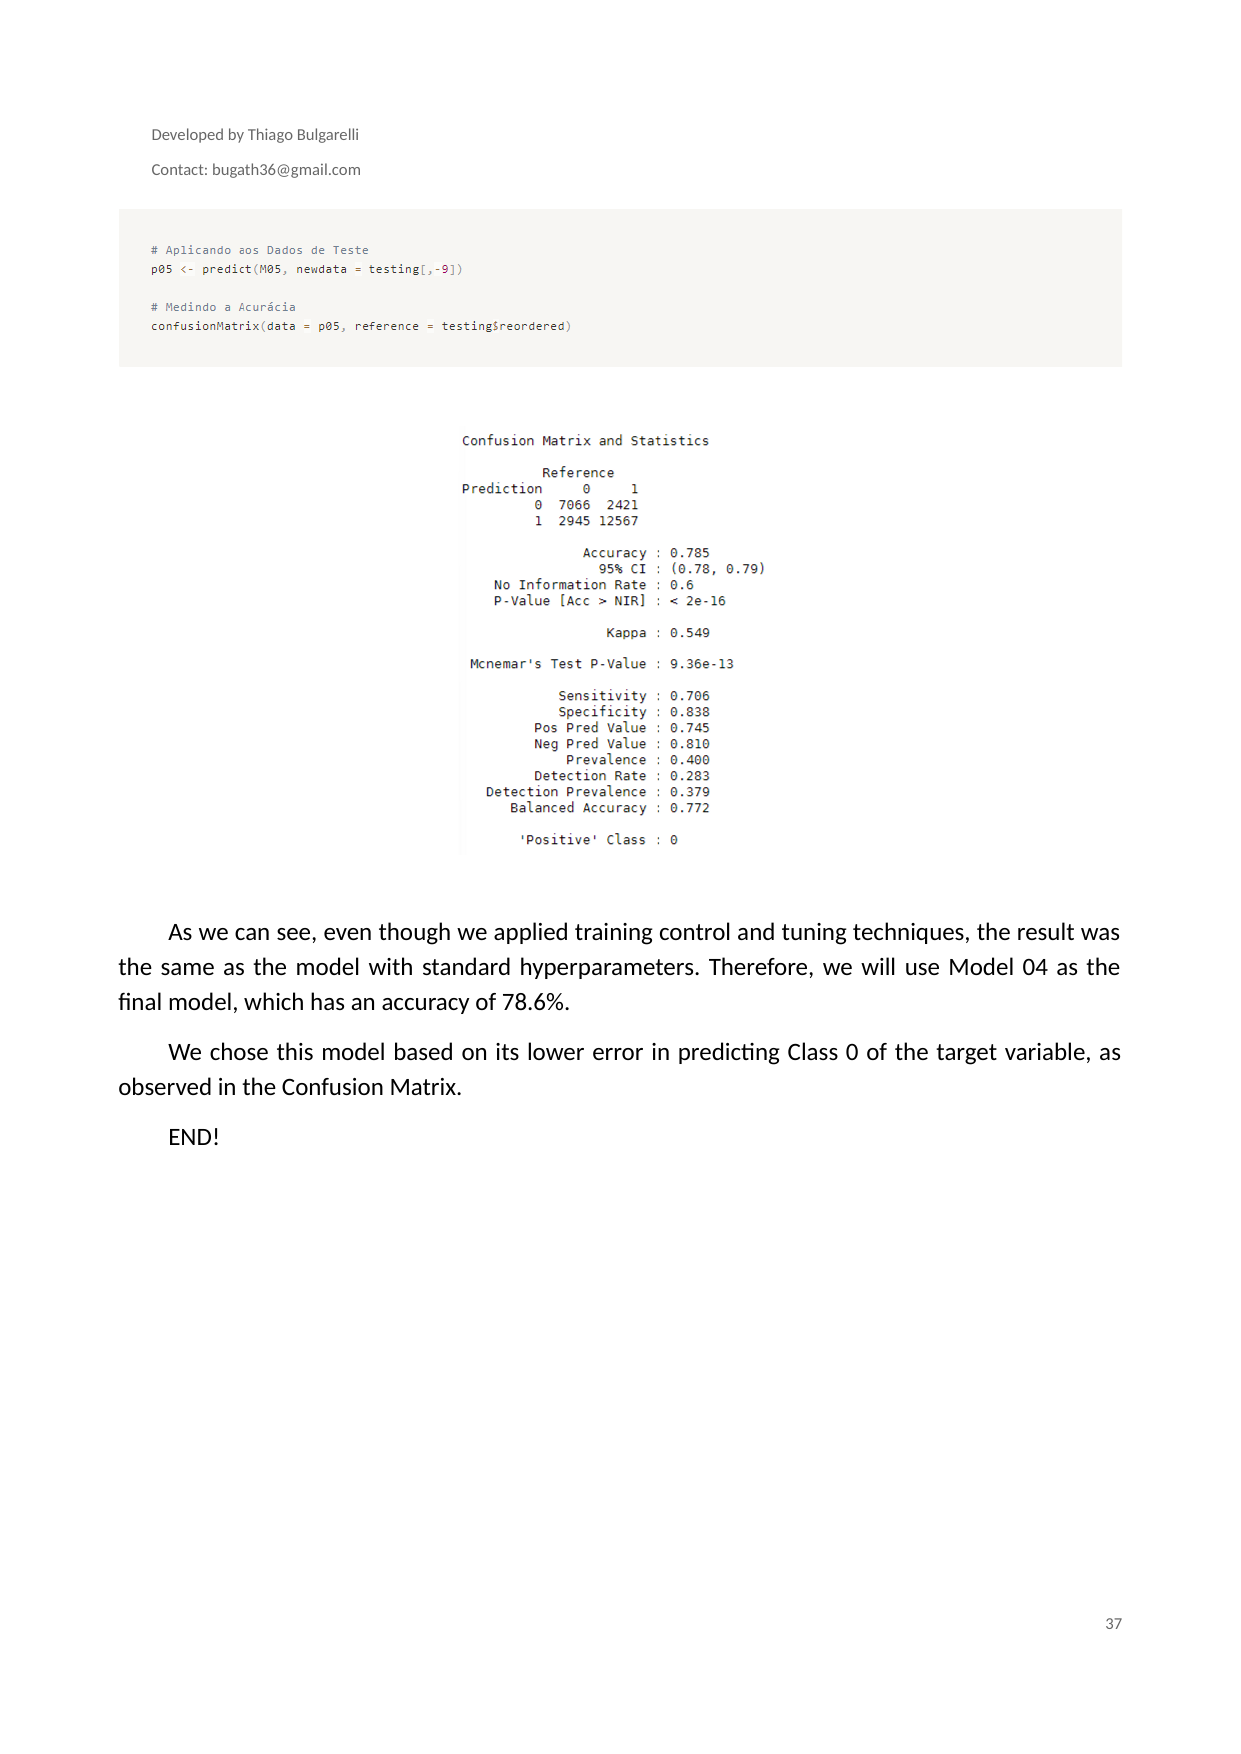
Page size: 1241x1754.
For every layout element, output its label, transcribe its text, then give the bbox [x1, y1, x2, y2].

text As we can see, even though we applied training control and tuning techniques, the result was the same as the model with standard hyperparameters. Therefore, we will use Model 04 as the final model, which has an accuracy of 78.6%. [118, 916, 1122, 1017]
text We chose this model based on its lower error in predicting Class 0 of the target variable, as observed in the Confusion Matrix. [118, 1036, 1122, 1102]
text END! [118, 1121, 1122, 1151]
picture [118, 209, 1123, 367]
